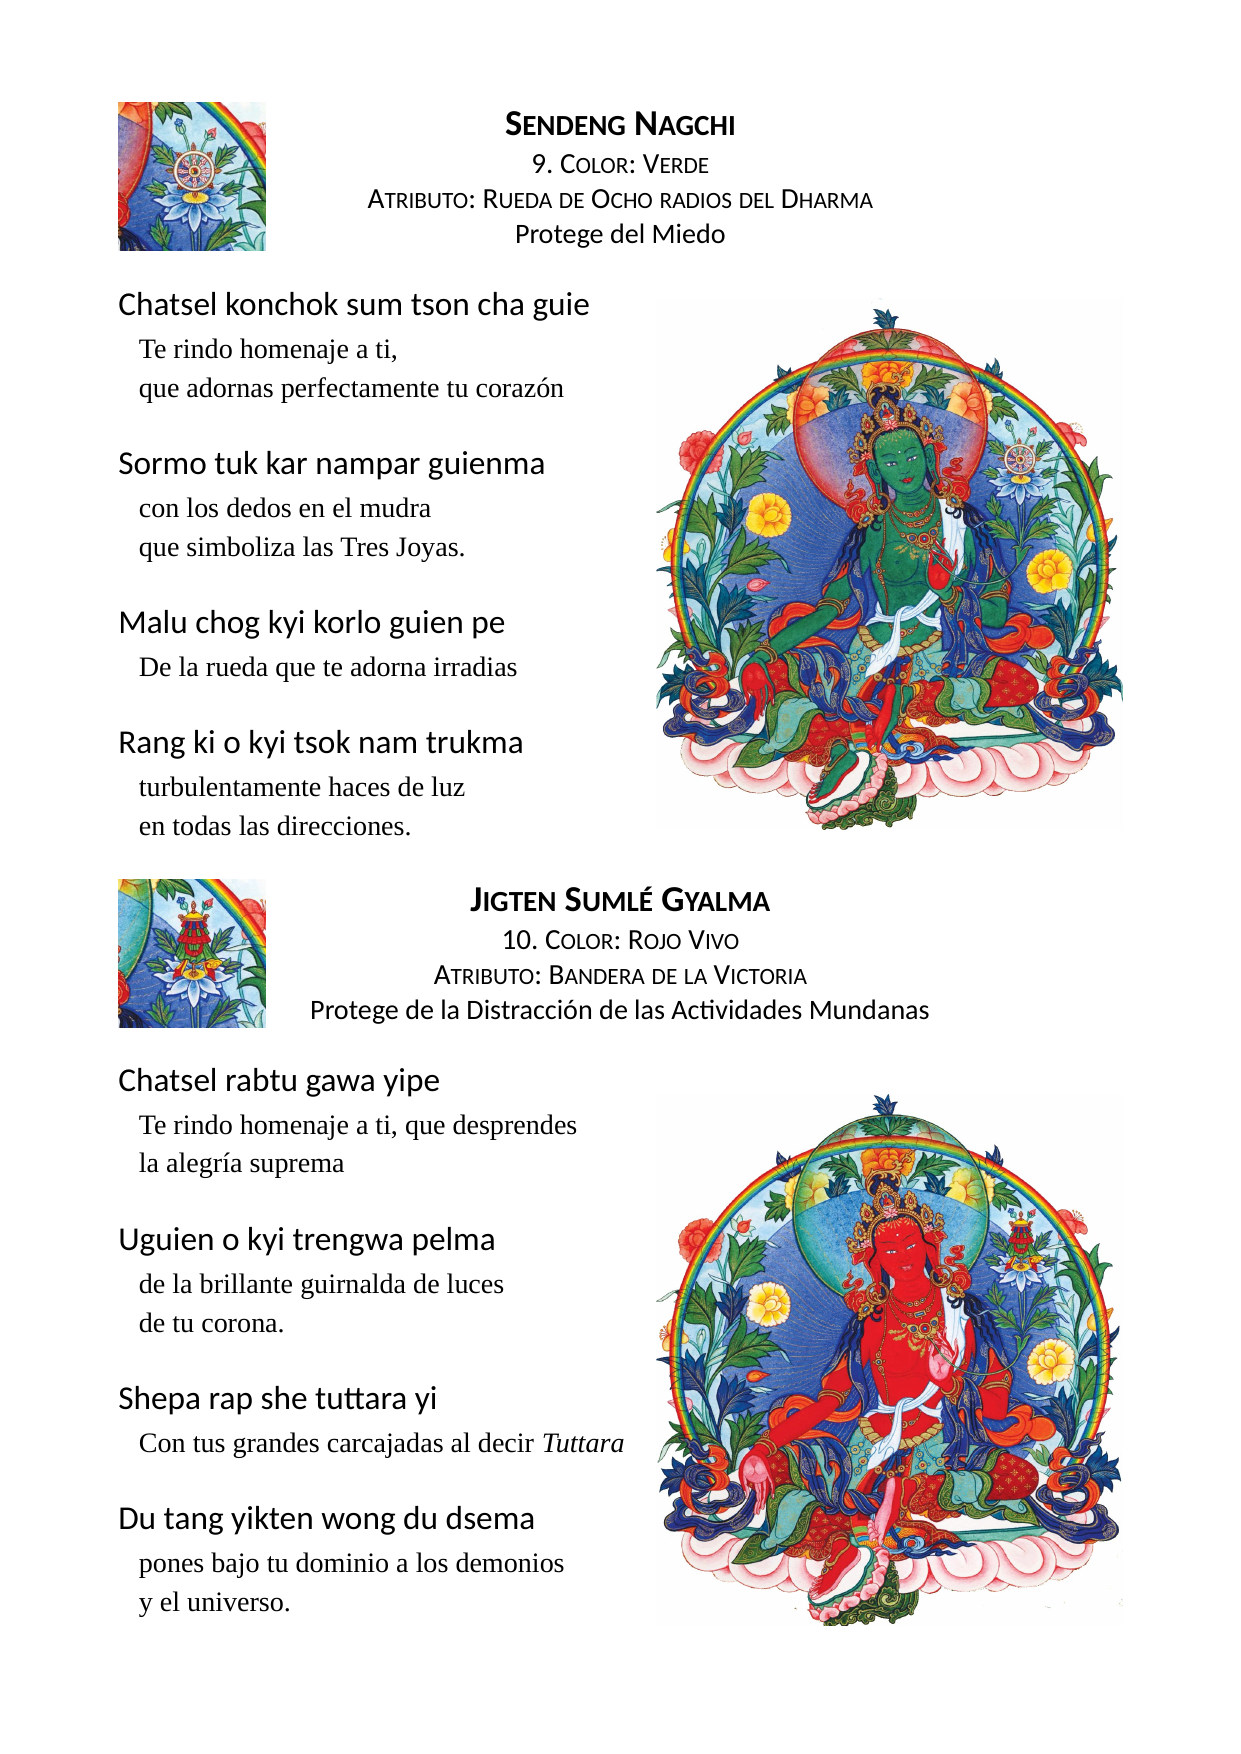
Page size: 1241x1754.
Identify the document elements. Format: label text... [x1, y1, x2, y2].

text Con tus grandes carcajadas al decir Tuttara [139, 1426, 656, 1458]
picture [118, 879, 266, 1028]
text turbulentamente haces de luz en todas las direcciones. [139, 770, 1122, 859]
text 9. Color: Verde [266, 145, 1122, 181]
text De la rueda que te adorna irradias [139, 650, 656, 682]
text Sormo tuk kar nampar guienma [118, 442, 656, 483]
text Sendeng Nagchi [118, 100, 1122, 145]
text Protege del Miedo [266, 216, 1122, 251]
text pones bajo tu dominio a los demonios y el universo. [139, 1546, 656, 1617]
text Protege de la Distracción de las Actividades Mundanas [266, 992, 1122, 1026]
text Te rindo homenaje a ti, que adornas perfectamente tu corazón [139, 332, 656, 403]
text Rang ki o kyi tsok nam trukma [118, 721, 656, 762]
text Uguien o kyi trengwa pelma [118, 1218, 656, 1259]
text Du tang yikten wong du dsema [118, 1497, 656, 1538]
picture [656, 1094, 1123, 1626]
text Chatsel rabtu gawa yipe [118, 1059, 1122, 1099]
text Chatsel konchok sum tson cha guie [118, 283, 1122, 324]
text Shepa rap she tuttara yi [118, 1377, 656, 1418]
text Malu chog kyi korlo guien pe [118, 601, 656, 642]
text de la brillante guirnalda de luces de tu corona. [139, 1267, 656, 1338]
text 10. Color: Rojo Vivo [266, 921, 1122, 956]
text Atributo: Rueda de Ocho radios del Dharma [266, 181, 1122, 216]
text Atributo: Bandera de la Victoria [266, 956, 1122, 992]
text Jigten Sumlé Gyalma [118, 876, 1122, 921]
picture [656, 298, 1123, 830]
picture [118, 102, 266, 251]
text con los dedos en el mudra que simboliza las Tres Joyas. [139, 491, 656, 562]
text Te rindo homenaje a ti, que desprendes la alegría suprema [139, 1108, 656, 1179]
